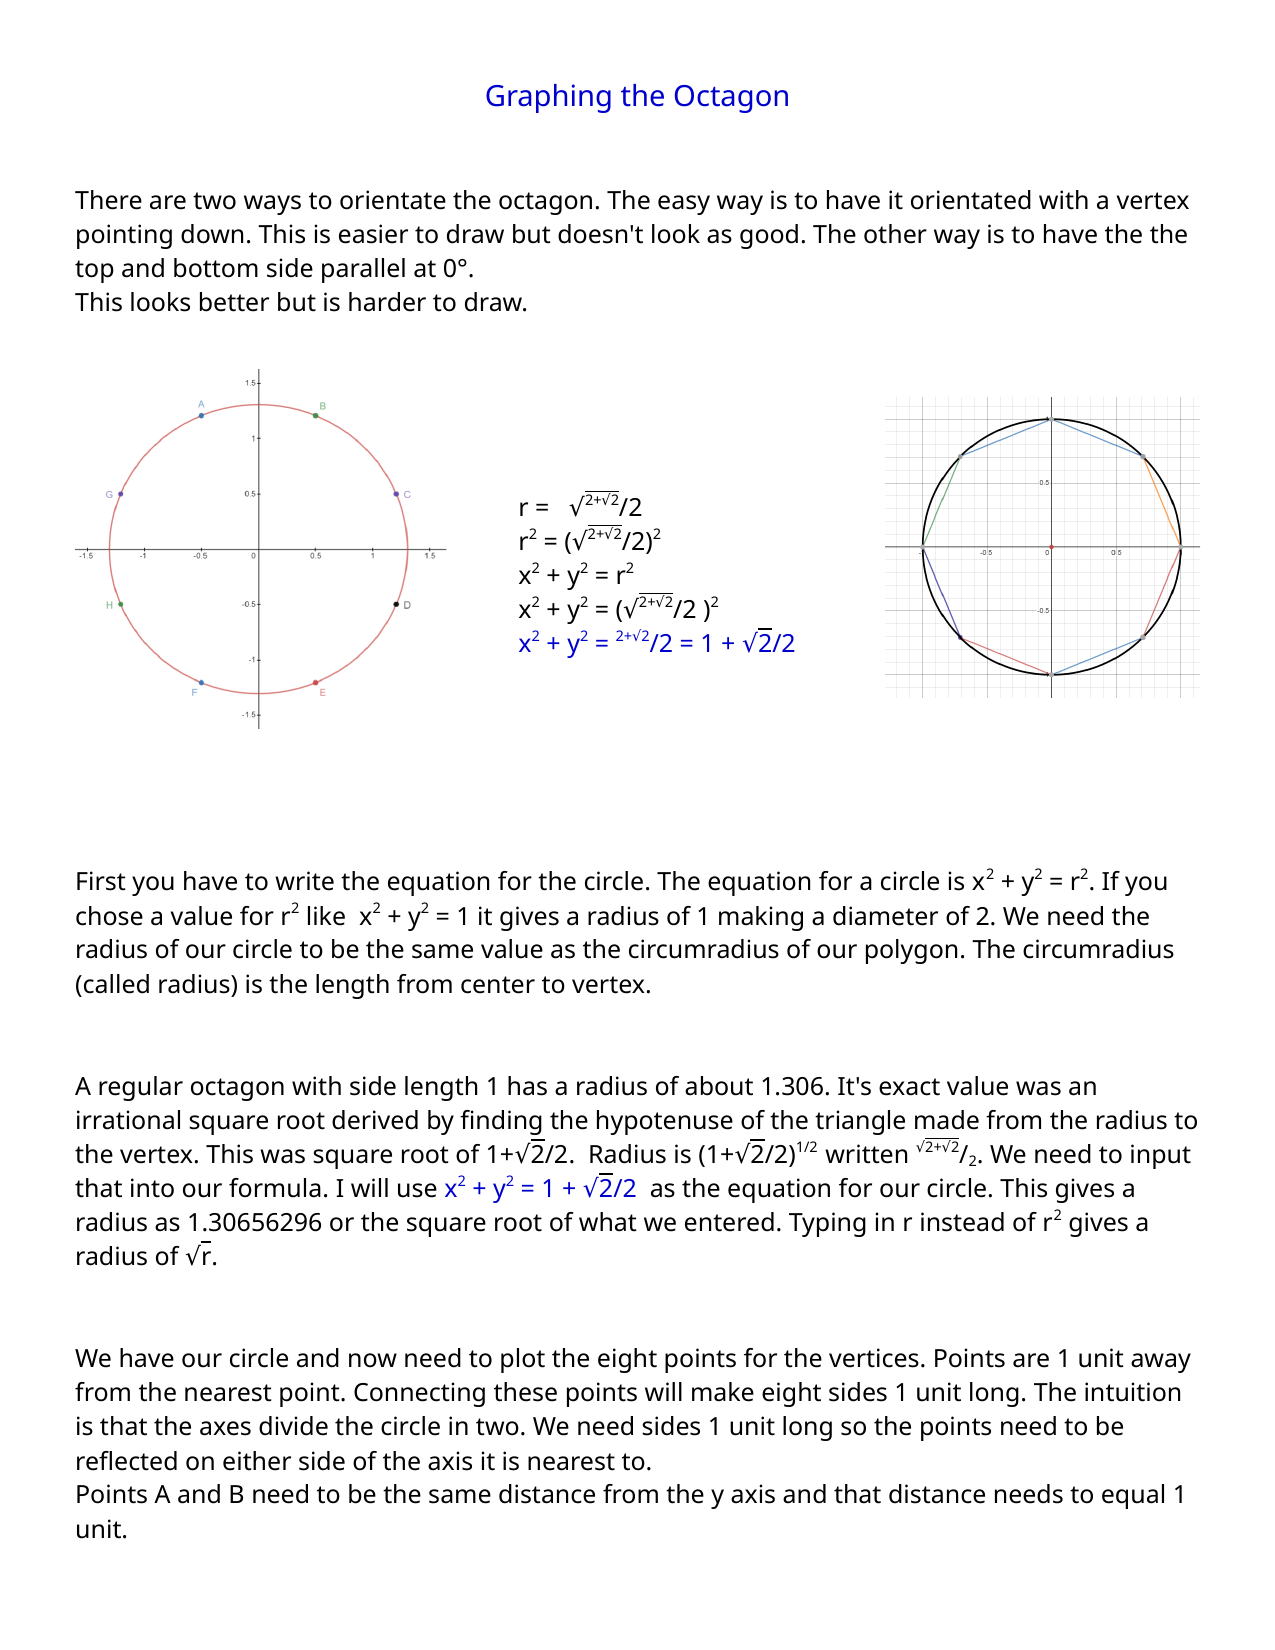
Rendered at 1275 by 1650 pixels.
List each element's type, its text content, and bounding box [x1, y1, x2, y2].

text x2 + y2 = r2 [447, 557, 885, 592]
text A regular octagon with side length 1 has a radius of about 1.306. It's exact value was an irrational square root derived by finding the hypotenuse of the triangle made from the radius to the vertex. This was square root of 1+√2/2. Radius is (1+√2/2)1/2 written √2+√2/2. We need to input that into our formula. I will use x2 + y2 = 1 + √2/2 as the equation for our circle. This gives a radius as 1.30656296 or the square root of what we entered. Typing in r instead of r2 gives a radius of √r. [75, 1068, 1200, 1273]
text x2 + y2 = 2+√2/2 = 1 + √2/2 [447, 626, 885, 660]
text r2 = (√2+√2/2)2 [447, 523, 885, 557]
text r = √2+√2/2 [447, 489, 885, 523]
text Graphing the Octagon [75, 75, 1200, 115]
text First you have to write the equation for the circle. The equation for a circle is x2 + y2 = r2. If you chose a value for r2 like x2 + y2 = 1 it gives a radius of 1 making a diameter of 2. We need the radius of our circle to be the same value as the circumradius of our polygon. The circumradius (called radius) is the length from center to vertex. [75, 864, 1200, 1000]
text x2 + y2 = (√2+√2/2 )2 [447, 592, 885, 626]
text There are two ways to orientate the octagon. The easy way is to have it orientated with a vertex pointing down. This is easier to draw but doesn't look as good. The other way is to have the the top and bottom side parallel at 0°. [75, 183, 1200, 285]
text This looks better but is harder to draw. [75, 285, 1200, 319]
text Points A and B need to be the same distance from the y axis and that distance needs to equal 1 unit. [75, 1477, 1200, 1545]
picture [885, 397, 1200, 698]
picture [75, 369, 447, 729]
text We have our circle and now need to plot the eight points for the vertices. Points are 1 unit away from the nearest point. Connecting these points will make eight sides 1 unit long. The intuition is that the axes divide the circle in two. We need sides 1 unit long so the points need to be reflected on either side of the axis it is nearest to. [75, 1341, 1200, 1477]
